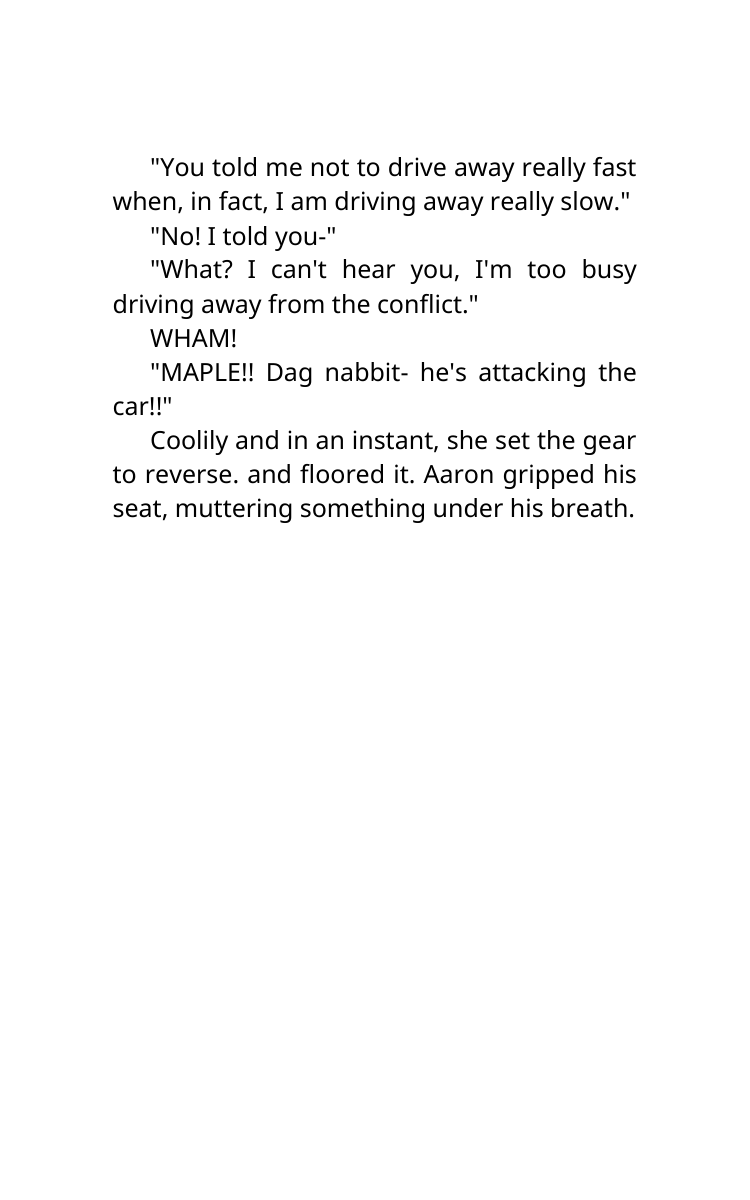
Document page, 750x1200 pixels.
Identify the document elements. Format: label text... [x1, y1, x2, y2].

text "You told me not to drive away really fast when, in fact, I am driving away really slow." [112, 150, 637, 218]
text "MAPLE!! Dag nabbit- he's attacking the car!!" [112, 354, 637, 422]
text "No! I told you-" [112, 218, 637, 252]
text WHAM! [112, 320, 637, 354]
text Coolily and in an instant, she set the gear to reverse. and floored it. Aaron gripped his seat, muttering something under his breath. [112, 422, 637, 525]
text "What? I can't hear you, I'm too busy driving away from the conflict." [112, 252, 637, 320]
